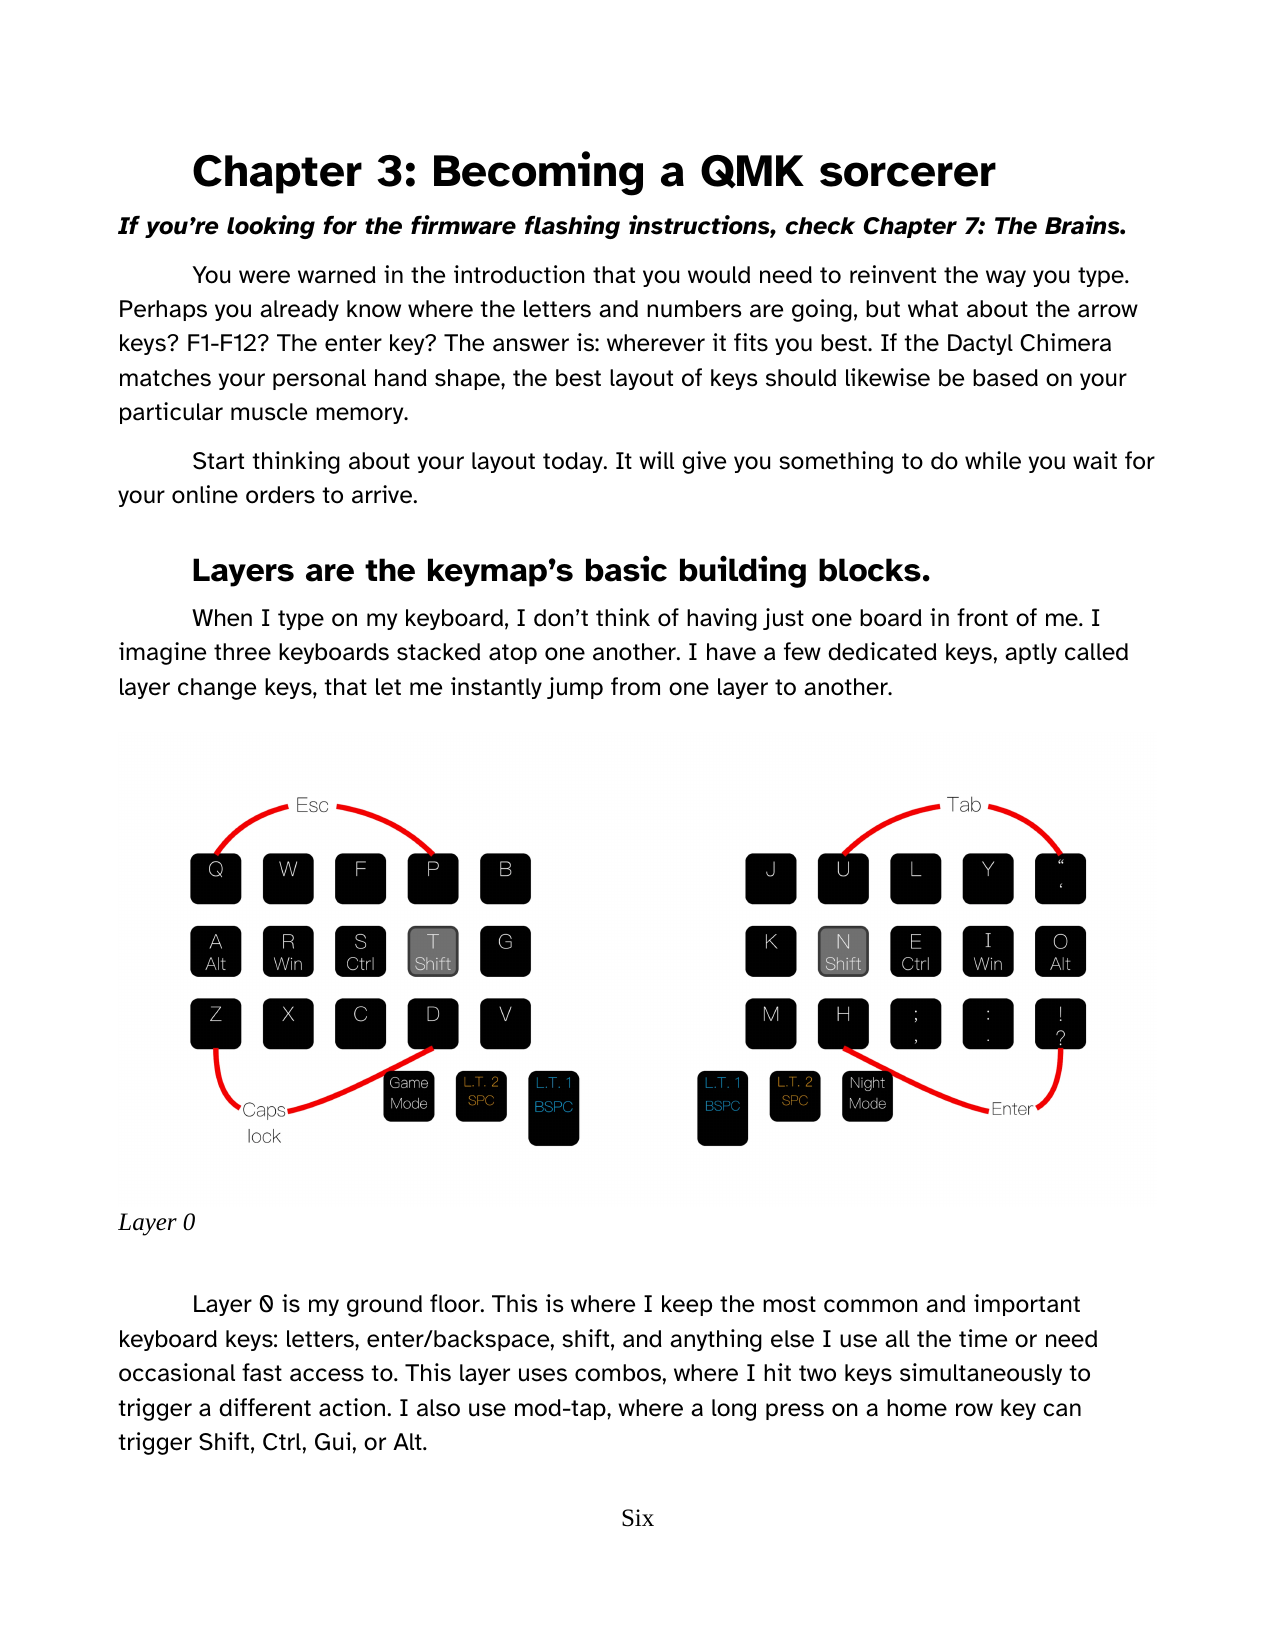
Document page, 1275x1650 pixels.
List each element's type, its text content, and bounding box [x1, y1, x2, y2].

text Layer 0 [118, 1207, 1157, 1236]
subtitle Layers are the keymap’s basic building blocks. [118, 550, 1157, 590]
picture [118, 732, 1157, 1207]
text When I type on my keyboard, I don’t think of having just one board in front of me. I imagine three keyboards stacked atop one another. I have a few dedicated keys, aptly called layer change keys, that let me instantly jump from one layer to another. [118, 602, 1157, 701]
text Layer 0 is my ground floor. This is where I keep the most common and important keyboard keys: letters, enter/backspace, shift, and anything else I use all the time or need occasional fast access to. This layer uses combos, where I hit two keys simultaneously to trigger a different action. I also use mod-tap, where a long press on a home row key can trigger Shift, Ctrl, Gui, or Alt. [118, 1289, 1157, 1457]
text Start thinking about your layout today. It will give you something to do while you wait for your online orders to arrive. [118, 446, 1157, 510]
subtitle Chapter 3: Becoming a QMK sorcerer [118, 143, 1157, 198]
text You were warned in the introduction that you would need to reinvent the way you type. Perhaps you already know where the letters and numbers are going, but what about the arrow keys? F1-F12? The enter key? The answer is: wherever it fits you best. If the Dactyl Chimera matches your personal hand shape, the best layout of keys should likewise be based on your particular muscle memory. [118, 259, 1157, 427]
text If you’re looking for the firmware flashing instructions, check Chapter 7: The Brains. [118, 211, 1157, 240]
